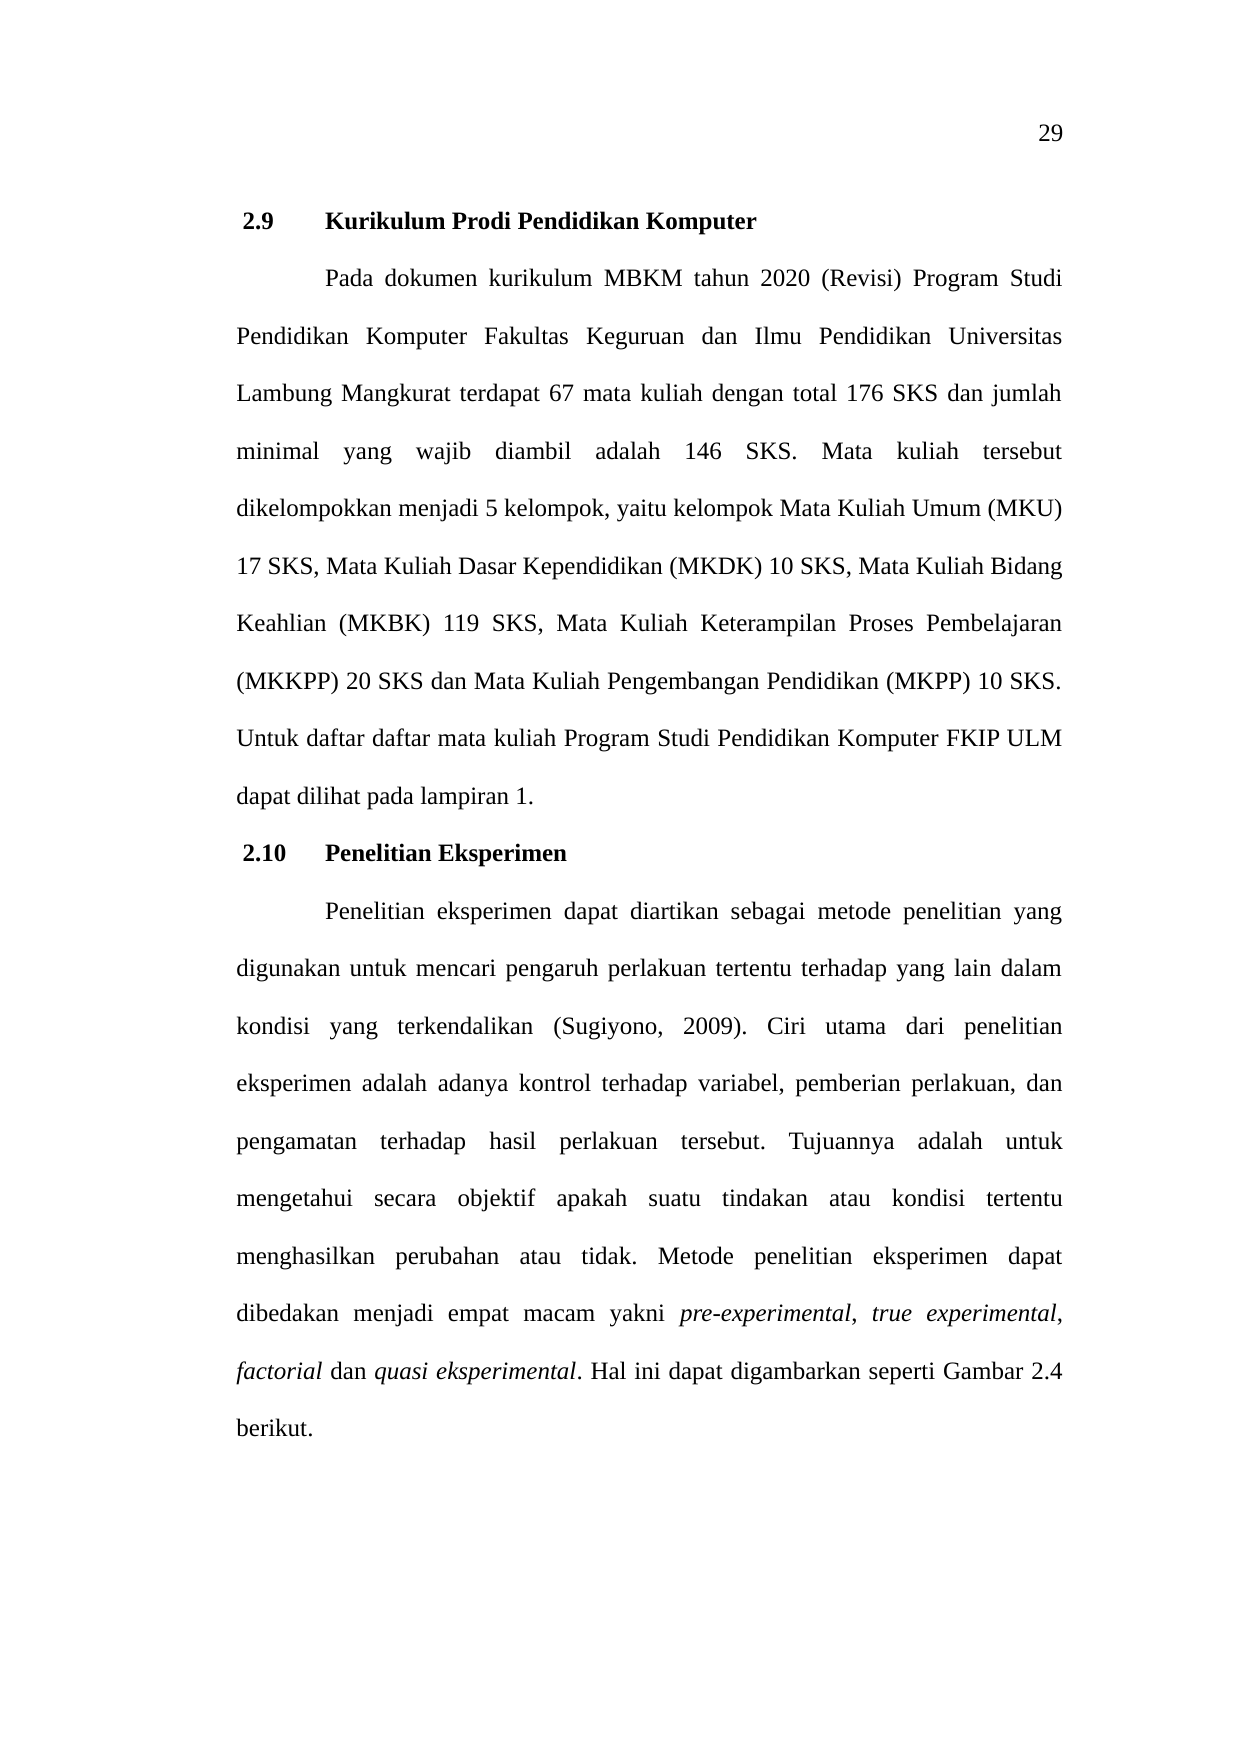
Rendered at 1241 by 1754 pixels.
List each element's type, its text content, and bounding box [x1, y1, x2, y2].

subtitle Kurikulum Prodi Pendidikan Komputer [236, 206, 1063, 235]
subtitle Penelitian Eksperimen [236, 838, 1063, 867]
text Pada dokumen kurikulum MBKM tahun 2020 (Revisi) Program Studi Pendidikan Komputer Fakultas Keguruan dan Ilmu Pendidikan Universitas Lambung Mangkurat terdapat 67 mata kuliah dengan total 176 SKS dan jumlah minimal yang wajib diambil adalah 146 SKS. Mata kuliah tersebut dikelompokkan menjadi 5 kelompok, yaitu kelompok Mata Kuliah Umum (MKU) 17 SKS, Mata Kuliah Dasar Kependidikan (MKDK) 10 SKS, Mata Kuliah Bidang Keahlian (MKBK) 119 SKS, Mata Kuliah Keterampilan Proses Pembelajaran (MKKPP) 20 SKS dan Mata Kuliah Pengembangan Pendidikan (MKPP) 10 SKS. Untuk daftar daftar mata kuliah Program Studi Pendidikan Komputer FKIP ULM dapat dilihat pada lampiran 1. [236, 263, 1063, 810]
text Penelitian eksperimen dapat diartikan sebagai metode penelitian yang digunakan untuk mencari pengaruh perlakuan tertentu terhadap yang lain dalam kondisi yang terkendalikan (Sugiyono, 2009). Ciri utama dari penelitian eksperimen adalah adanya kontrol terhadap variabel, pemberian perlakuan, dan pengamatan terhadap hasil perlakuan tersebut. Tujuannya adalah untuk mengetahui secara objektif apakah suatu tindakan atau kondisi tertentu menghasilkan perubahan atau tidak. Metode penelitian eksperimen dapat dibedakan menjadi empat macam yakni pre-experimental, true experimental, factorial dan quasi eksperimental. Hal ini dapat digambarkan seperti Gambar 2.4 berikut. [236, 896, 1063, 1442]
